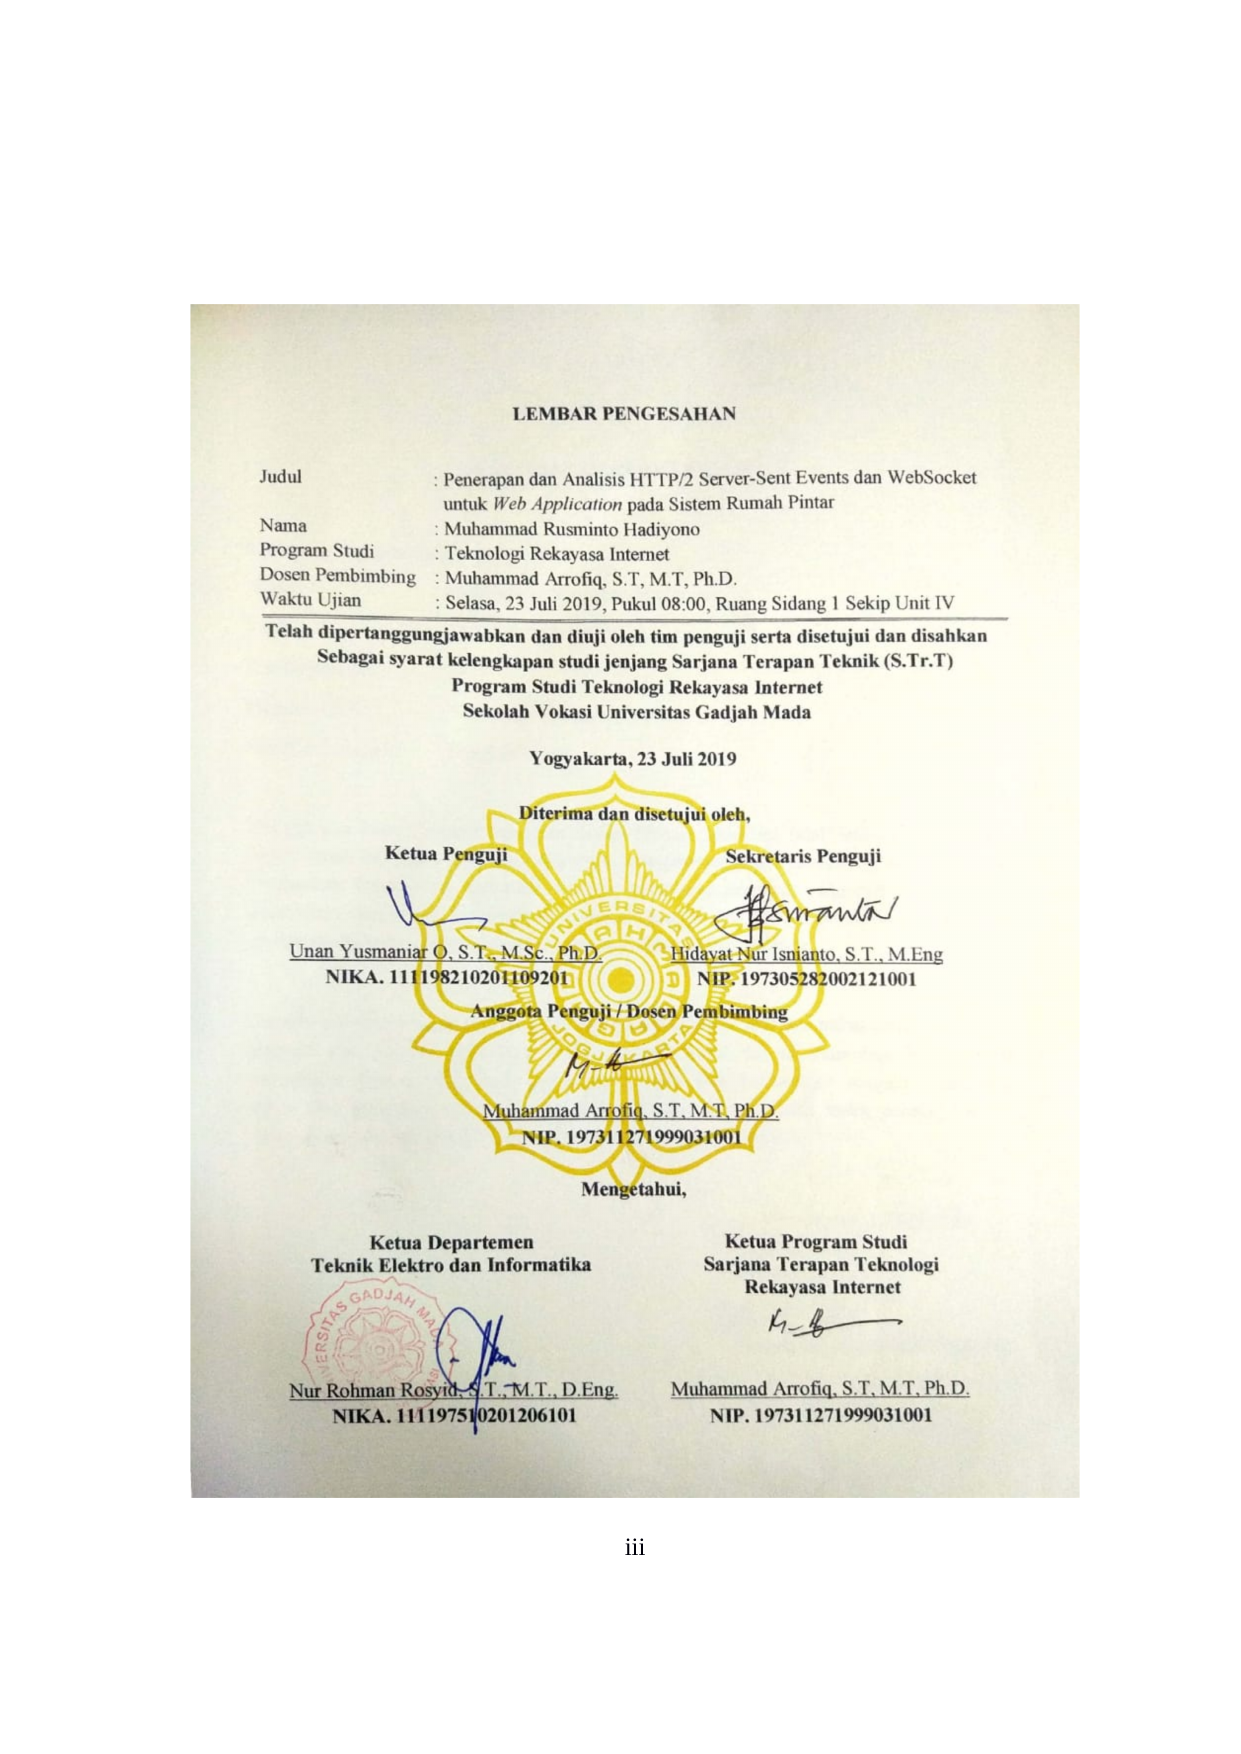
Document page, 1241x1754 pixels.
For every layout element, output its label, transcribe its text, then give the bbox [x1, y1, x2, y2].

subtitle LEMBAR PENGESAHAN [177, 234, 1093, 263]
picture [190, 304, 1080, 1498]
